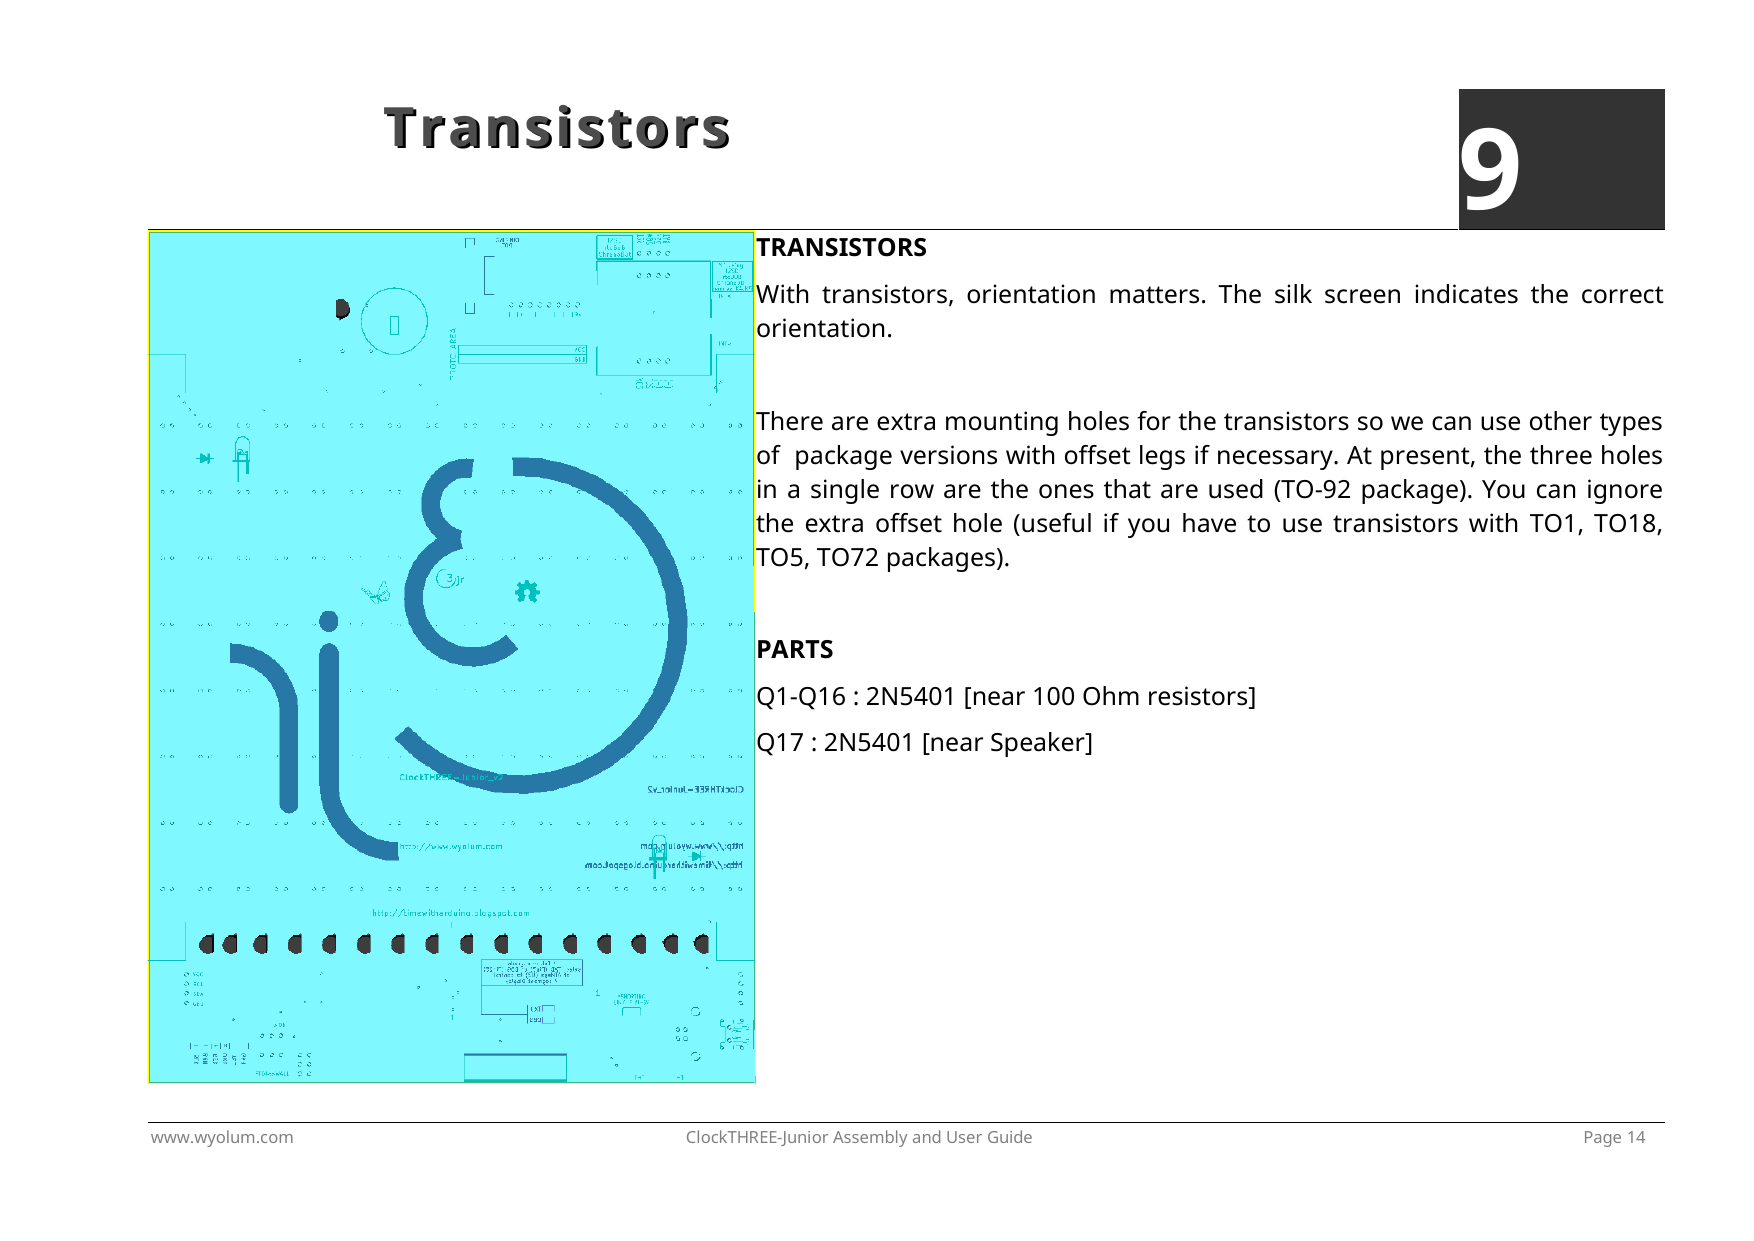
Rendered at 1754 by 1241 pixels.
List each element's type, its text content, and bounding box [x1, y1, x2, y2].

table_header Transistors [354, 89, 1458, 183]
table_cell [354, 183, 1458, 229]
table_header [148, 89, 354, 183]
table_header TRANSISTORS With transistors, orientation matters. The silk screen indicates the correct orientation. There are extra mounting holes for the transistors so we can use other types of package versions with offset legs if necessary. At present, the three holes in a single row are the ones that are used (TO-92 package). You can ignore the extra offset hole (useful if you have to use transistors with TO1, TO18, TO5, TO72 packages). PARTS Q1-Q16 : 2N5401 [near 100 Ohm resistors] Q17 : 2N5401 [near Speaker] [756, 230, 1665, 1083]
table_cell [148, 183, 354, 229]
picture [147, 230, 756, 1084]
table_header 9 [1459, 89, 1665, 229]
